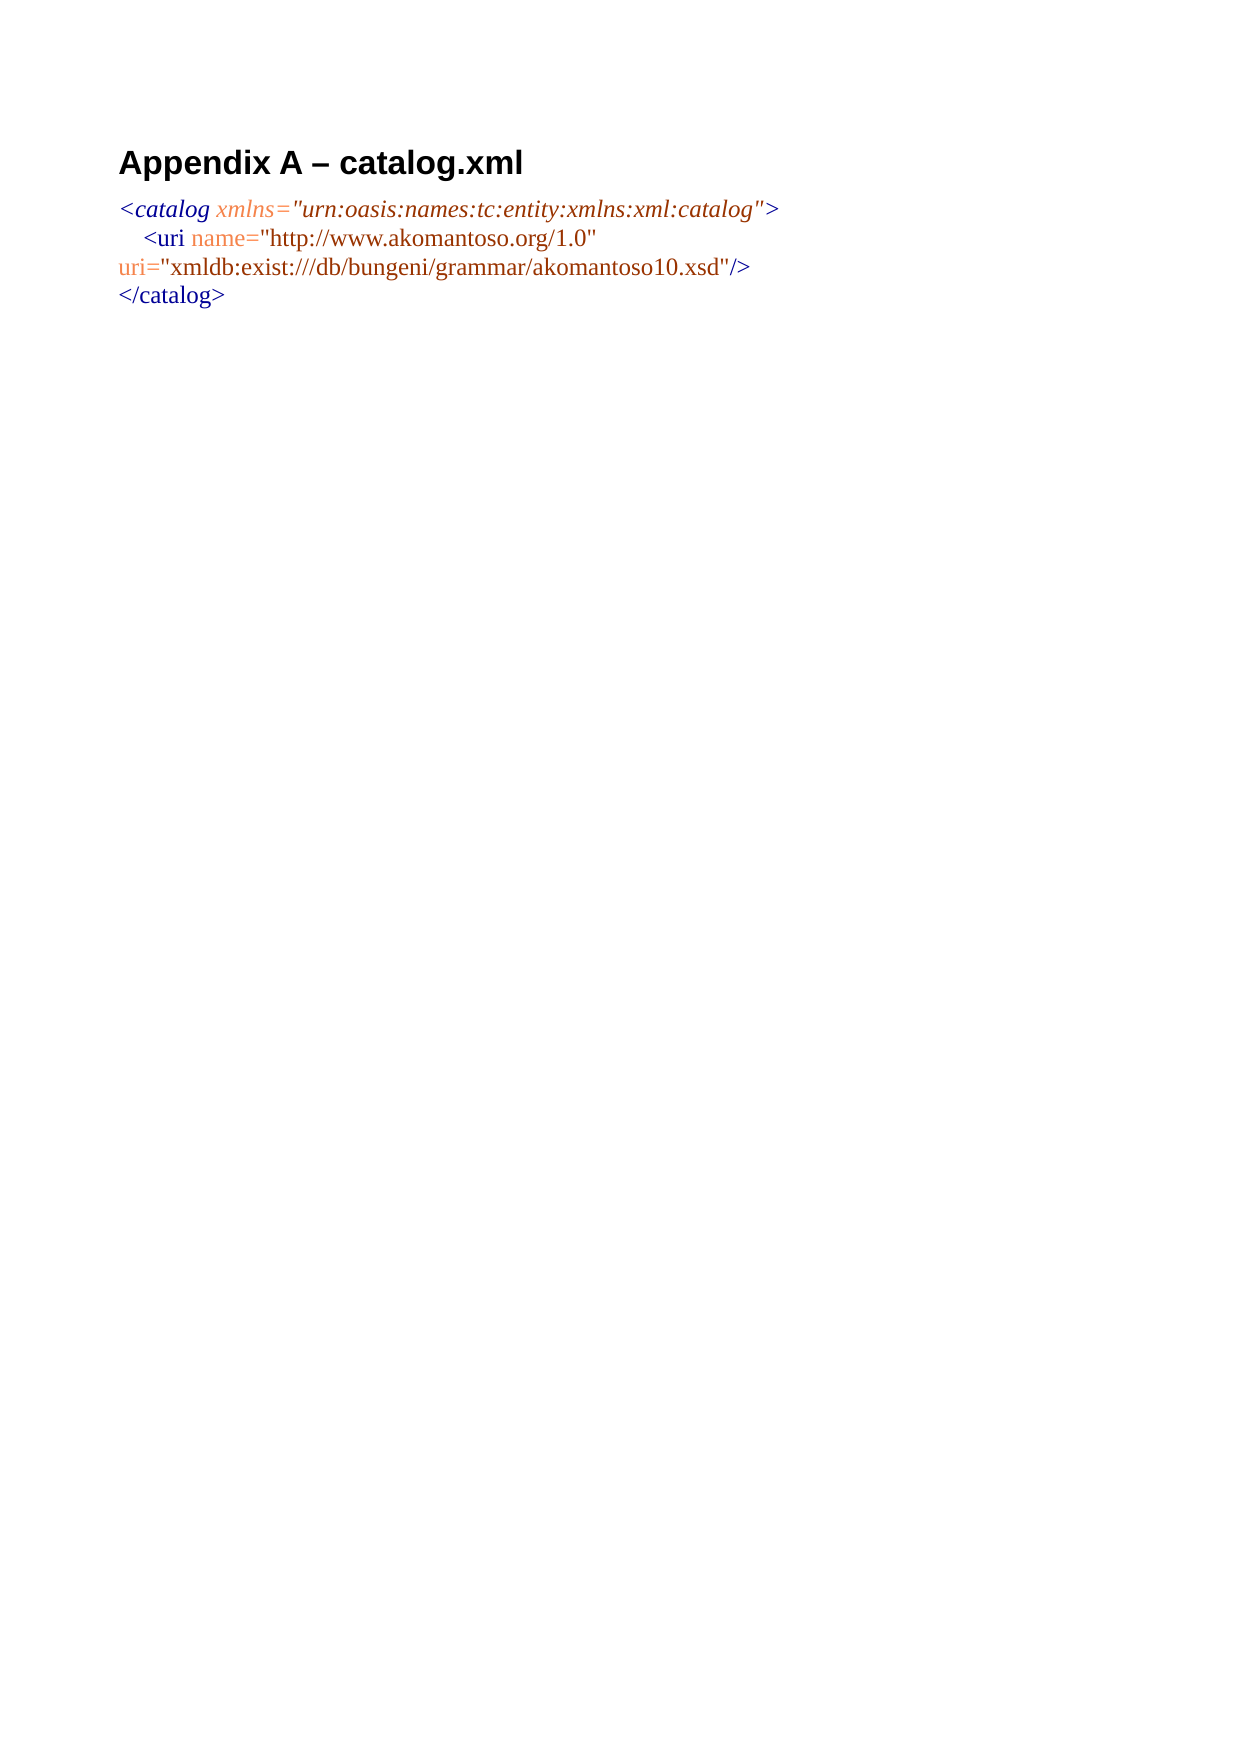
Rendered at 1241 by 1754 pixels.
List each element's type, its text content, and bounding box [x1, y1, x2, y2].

text <catalog xmlns="urn:oasis:names:tc:entity:xmlns:xml:catalog"> [118, 194, 1122, 223]
text </catalog> [118, 281, 1122, 309]
subtitle Appendix A – catalog.xml [118, 143, 1122, 182]
text <uri name="http://www.akomantoso.org/1.0" uri="xmldb:exist:///db/bungeni/grammar/akomantoso10.xsd"/> [118, 223, 1122, 281]
